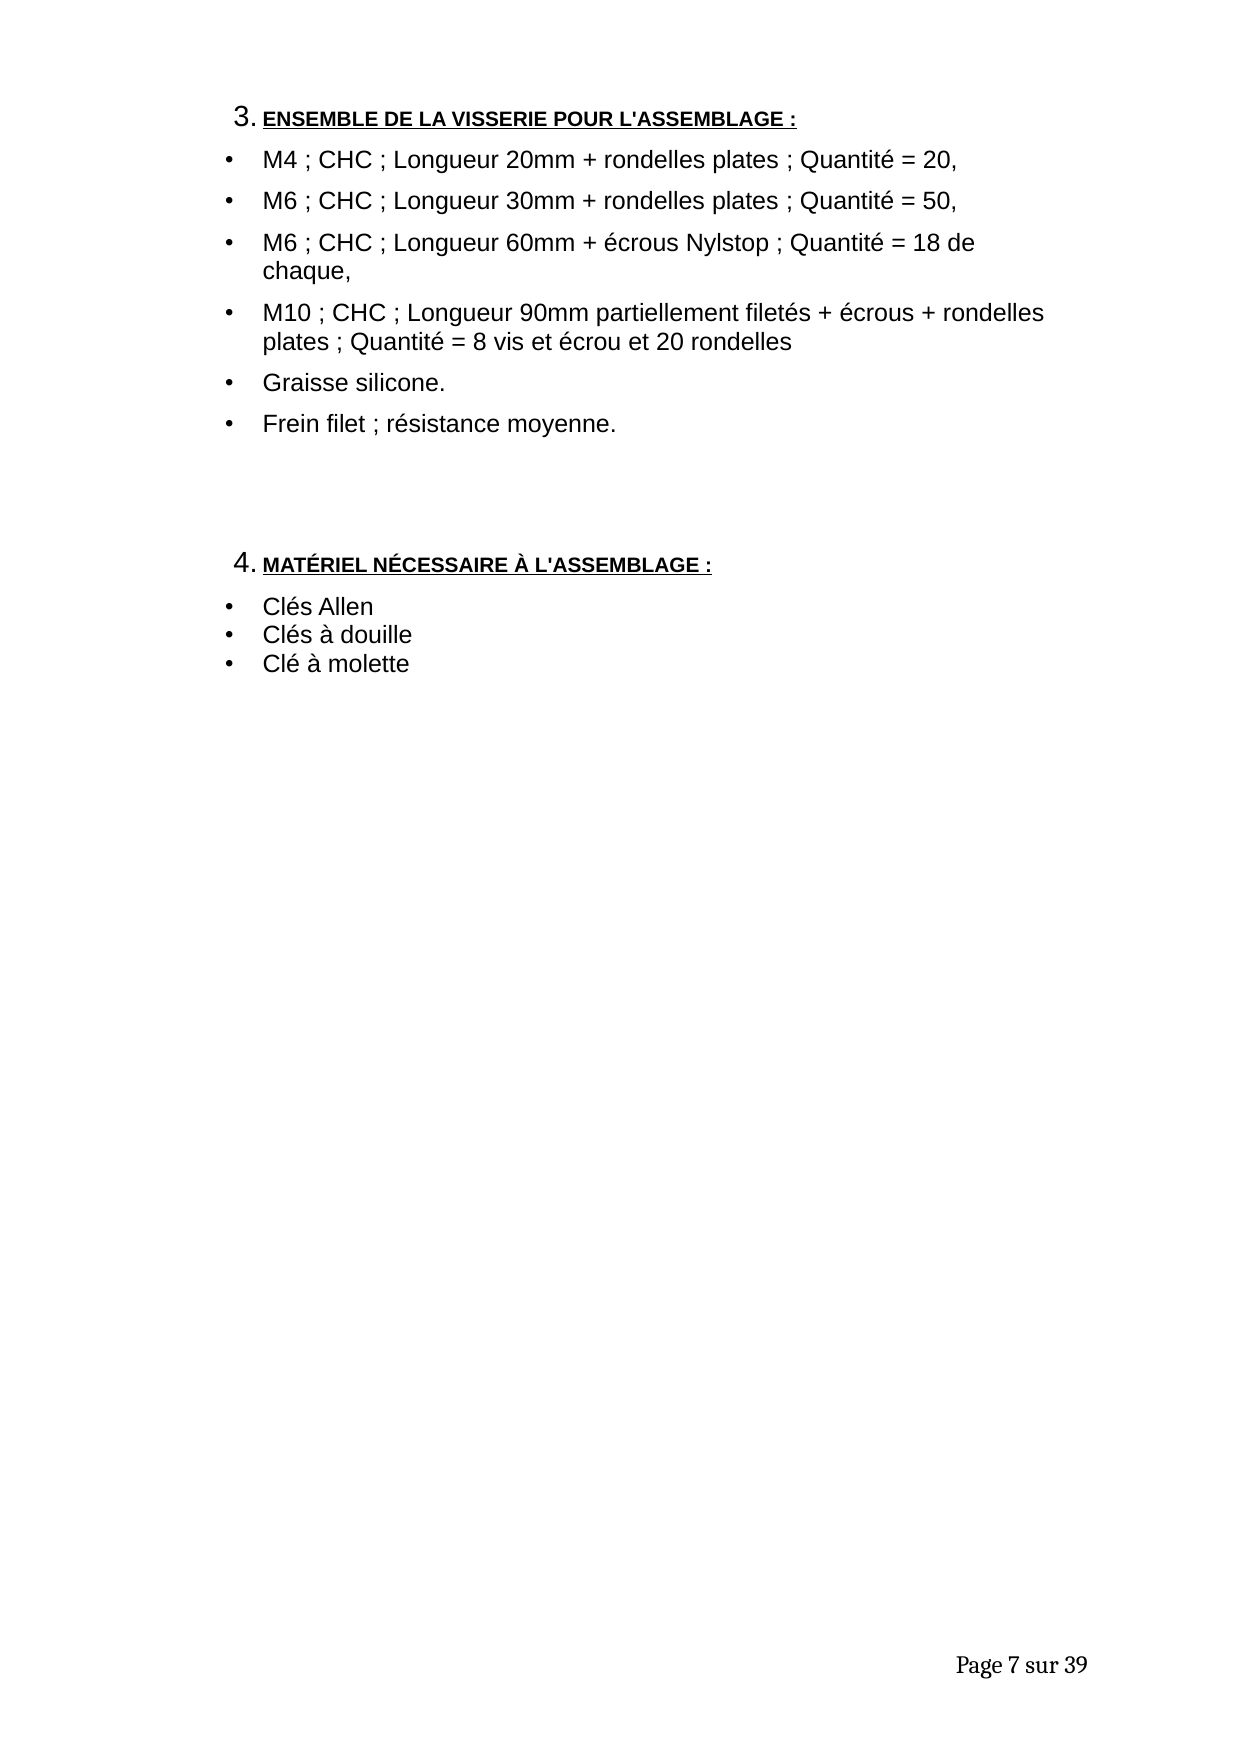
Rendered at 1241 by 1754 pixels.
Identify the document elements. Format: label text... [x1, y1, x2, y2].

subtitle MATÉRIEL NÉCESSAIRE À L'ASSEMBLAGE : [225, 545, 1056, 579]
list Clé à molette [225, 649, 1056, 678]
list Clés à douille [225, 620, 1056, 649]
list M6 ; CHC ; Longueur 60mm + écrous Nylstop ; Quantité = 18 de chaque, [225, 227, 1056, 285]
list M4 ; CHC ; Longueur 20mm + rondelles plates ; Quantité = 20, [225, 145, 1056, 174]
list M10 ; CHC ; Longueur 90mm partiellement filetés + écrous + rondelles plates ; Quantité = 8 vis et écrou et 20 rondelles [225, 298, 1056, 355]
subtitle ENSEMBLE DE LA VISSERIE POUR L'ASSEMBLAGE : [225, 99, 1056, 132]
list Frein filet ; résistance moyenne. [225, 409, 1056, 438]
list Graisse silicone. [225, 368, 1056, 397]
list Clés Allen [225, 591, 1056, 620]
list M6 ; CHC ; Longueur 30mm + rondelles plates ; Quantité = 50, [225, 186, 1056, 215]
